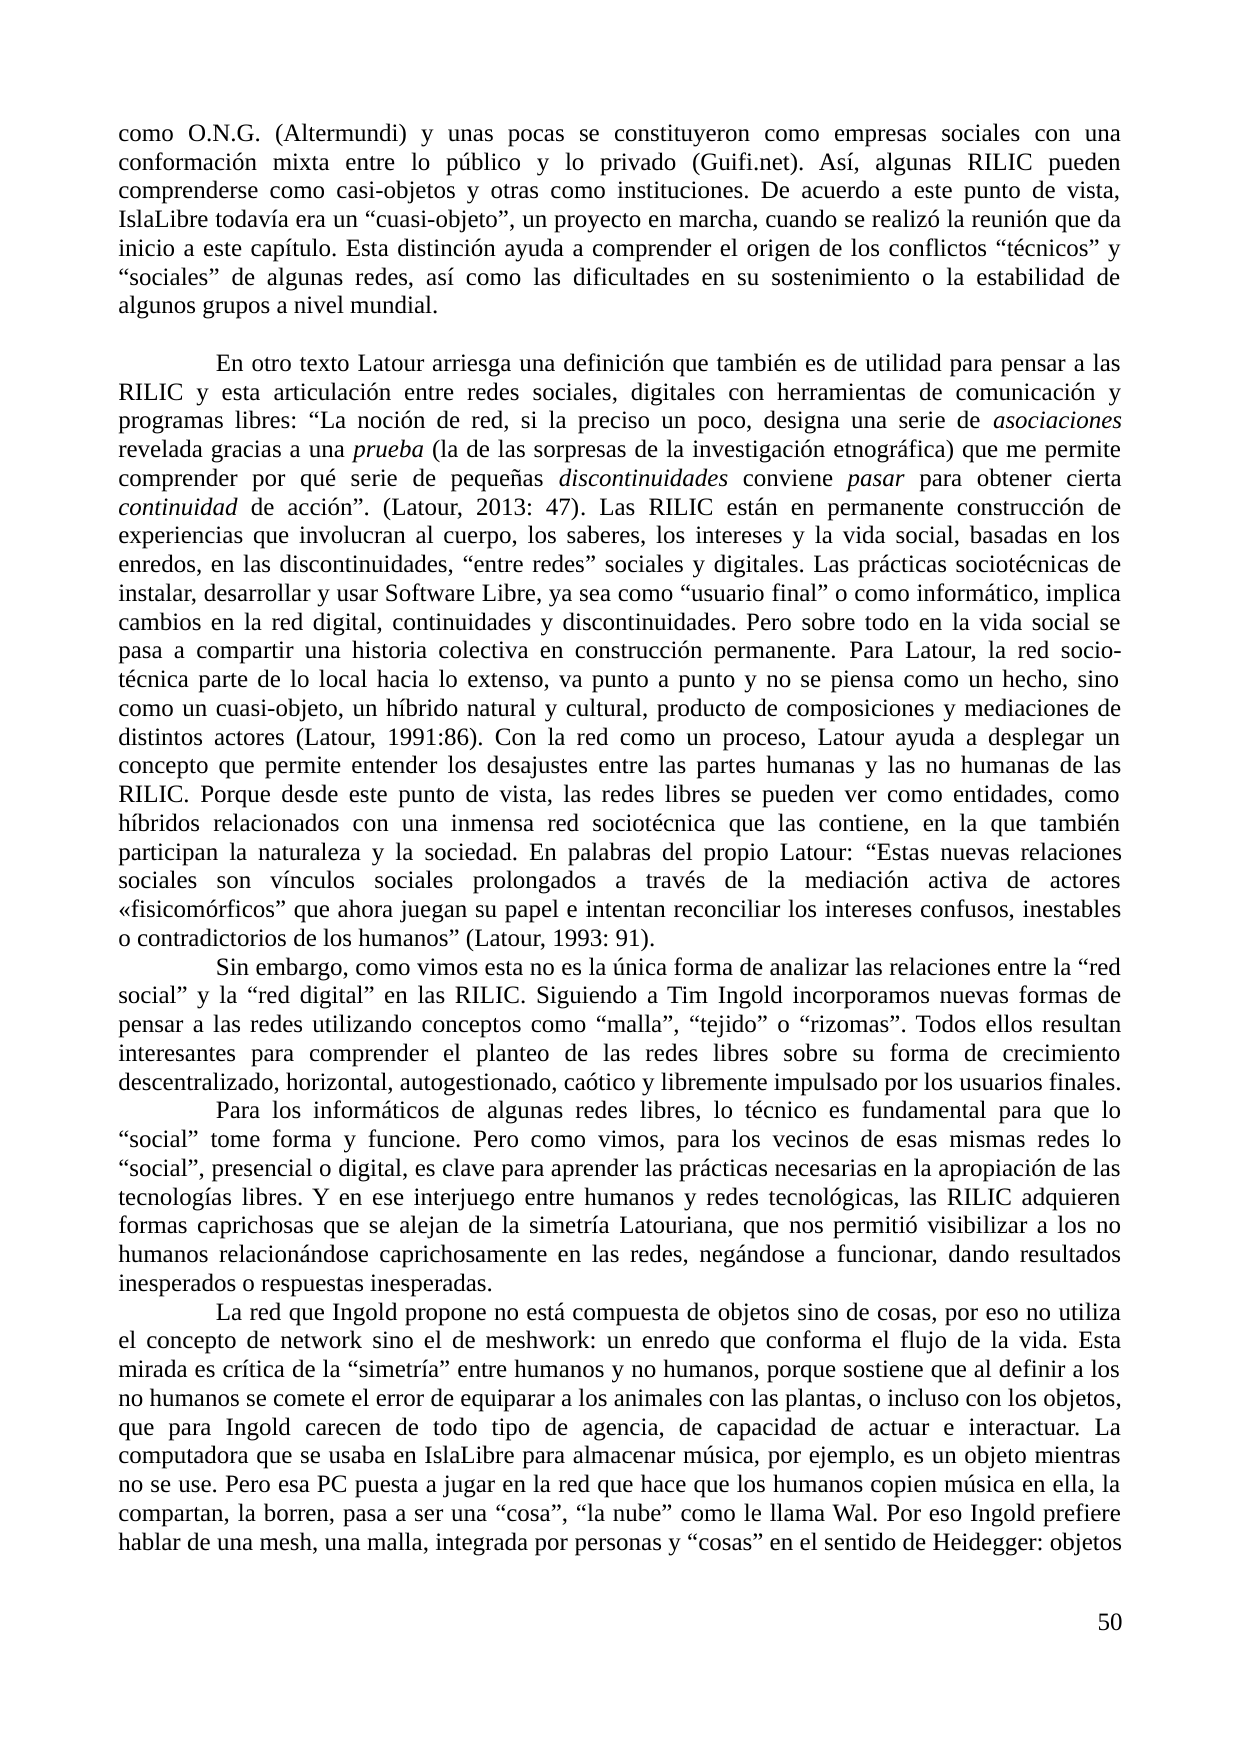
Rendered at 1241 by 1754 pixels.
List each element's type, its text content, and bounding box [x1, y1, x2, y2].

text como O.N.G. (Altermundi) y unas pocas se constituyeron como empresas sociales con una conformación mixta entre lo público y lo privado (Guifi.net). Así, algunas RILIC pueden comprenderse como casi-objetos y otras como instituciones. De acuerdo a este punto de vista, IslaLibre todavía era un “cuasi-objeto”, un proyecto en marcha, cuando se realizó la reunión que da inicio a este capítulo. Esta distinción ayuda a comprender el origen de los conflictos “técnicos” y “sociales” de algunas redes, así como las dificultades en su sostenimiento o la estabilidad de algunos grupos a nivel mundial. [118, 118, 1122, 319]
text Para los informáticos de algunas redes libres, lo técnico es fundamental para que lo “social” tome forma y funcione. Pero como vimos, para los vecinos de esas mismas redes lo “social”, presencial o digital, es clave para aprender las prácticas necesarias en la apropiación de las tecnologías libres. Y en ese interjuego entre humanos y redes tecnológicas, las RILIC adquieren formas caprichosas que se alejan de la simetría Latouriana, que nos permitió visibilizar a los no humanos relacionándose caprichosamente en las redes, negándose a funcionar, dando resultados inesperados o respuestas inesperadas. [118, 1096, 1122, 1297]
text Sin embargo, como vimos esta no es la única forma de analizar las relaciones entre la “red social” y la “red digital” en las RILIC. Siguiendo a Tim Ingold incorporamos nuevas formas de pensar a las redes utilizando conceptos como “malla”, “tejido” o “rizomas”. Todos ellos resultan interesantes para comprender el planteo de las redes libres sobre su forma de crecimiento descentralizado, horizontal, autogestionado, caótico y libremente impulsado por los usuarios finales. [118, 952, 1122, 1096]
text La red que Ingold propone no está compuesta de objetos sino de cosas, por eso no utiliza el concepto de network sino el de meshwork: un enredo que conforma el flujo de la vida. Esta mirada es crítica de la “simetría” entre humanos y no humanos, porque sostiene que al definir a los no humanos se comete el error de equiparar a los animales con las plantas, o incluso con los objetos, que para Ingold carecen de todo tipo de agencia, de capacidad de actuar e interactuar. La computadora que se usaba en IslaLibre para almacenar música, por ejemplo, es un objeto mientras no se use. Pero esa PC puesta a jugar en la red que hace que los humanos copien música en ella, la compartan, la borren, pasa a ser una “cosa”, “la nube” como le llama Wal. Por eso Ingold prefiere hablar de una mesh, una malla, integrada por personas y “cosas” en el sentido de Heidegger: objetos [118, 1297, 1122, 1556]
text En otro texto Latour arriesga una definición que también es de utilidad para pensar a las RILIC y esta articulación entre redes sociales, digitales con herramientas de comunicación y programas libres: “La noción de red, si la preciso un poco, designa una serie de asociaciones revelada gracias a una prueba (la de las sorpresas de la investigación etnográfica) que me permite comprender por qué serie de pequeñas discontinuidades conviene pasar para obtener cierta continuidad de acción”. (Latour, 2013: 47). Las RILIC están en permanente construcción de experiencias que involucran al cuerpo, los saberes, los intereses y la vida social, basadas en los enredos, en las discontinuidades, “entre redes” sociales y digitales. Las prácticas sociotécnicas de instalar, desarrollar y usar Software Libre, ya sea como “usuario final” o como informático, implica cambios en la red digital, continuidades y discontinuidades. Pero sobre todo en la vida social se pasa a compartir una historia colectiva en construcción permanente. Para Latour, la red socio-técnica parte de lo local hacia lo extenso, va punto a punto y no se piensa como un hecho, sino como un cuasi-objeto, un híbrido natural y cultural, producto de composiciones y mediaciones de distintos actores (Latour, 1991:86). Con la red como un proceso, Latour ayuda a desplegar un concepto que permite entender los desajustes entre las partes humanas y las no humanas de las RILIC. Porque desde este punto de vista, las redes libres se pueden ver como entidades, como híbridos relacionados con una inmensa red sociotécnica que las contiene, en la que también participan la naturaleza y la sociedad. En palabras del propio Latour: “Estas nuevas relaciones sociales son vínculos sociales prolongados a través de la mediación activa de actores «fisicomórficos” que ahora juegan su papel e intentan reconciliar los intereses confusos, inestables o contradictorios de los humanos” (Latour, 1993: 91). [118, 348, 1122, 952]
